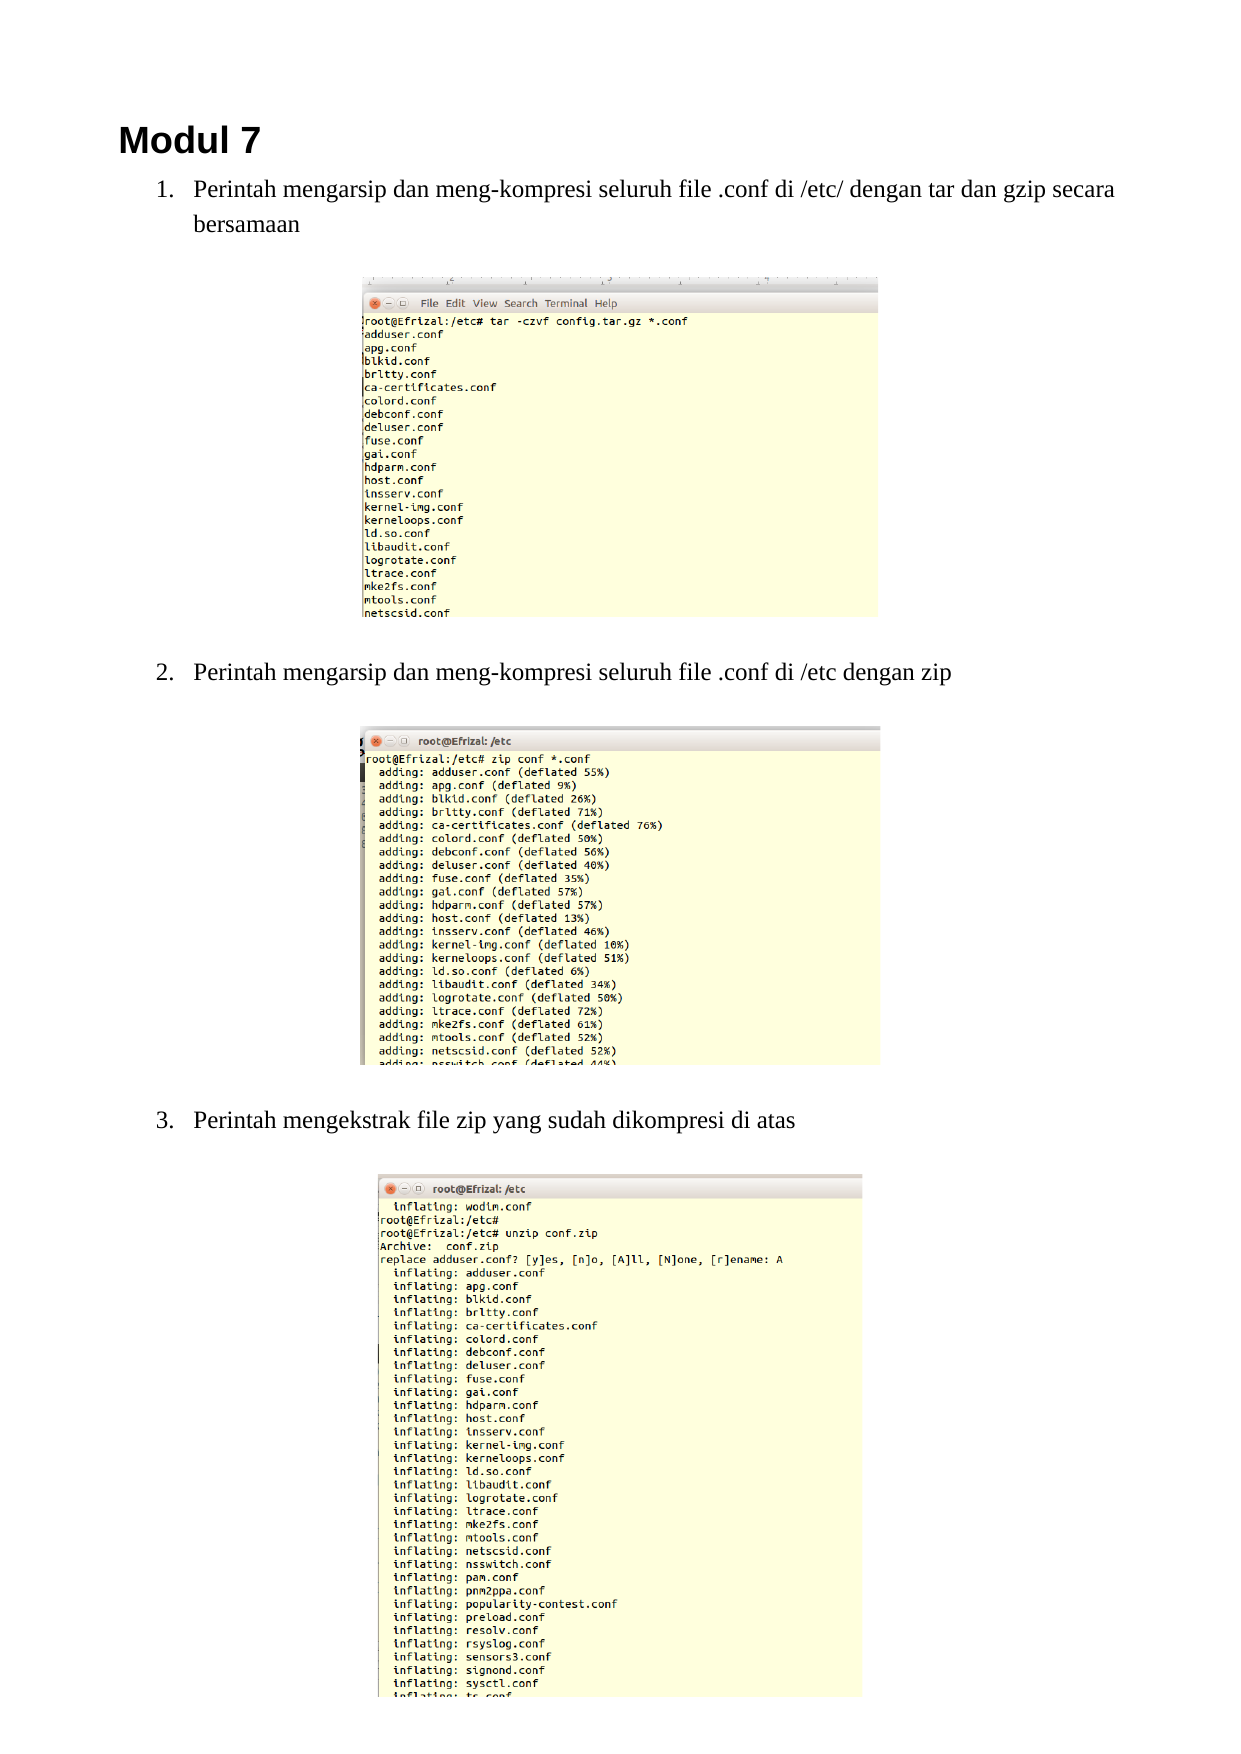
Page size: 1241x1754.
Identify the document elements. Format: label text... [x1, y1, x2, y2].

list Perintah mengarsip dan meng-kompresi seluruh file .conf di /etc dengan zip [156, 657, 1122, 686]
picture [362, 277, 879, 617]
picture [377, 1174, 863, 1697]
picture [360, 726, 881, 1065]
list Perintah mengekstrak file zip yang sudah dikompresi di atas [156, 1105, 1122, 1134]
list Perintah mengarsip dan meng-kompresi seluruh file .conf di /etc/ dengan tar dan gzip secara bersamaan [156, 174, 1122, 237]
subtitle Modul 7 [118, 118, 1122, 162]
